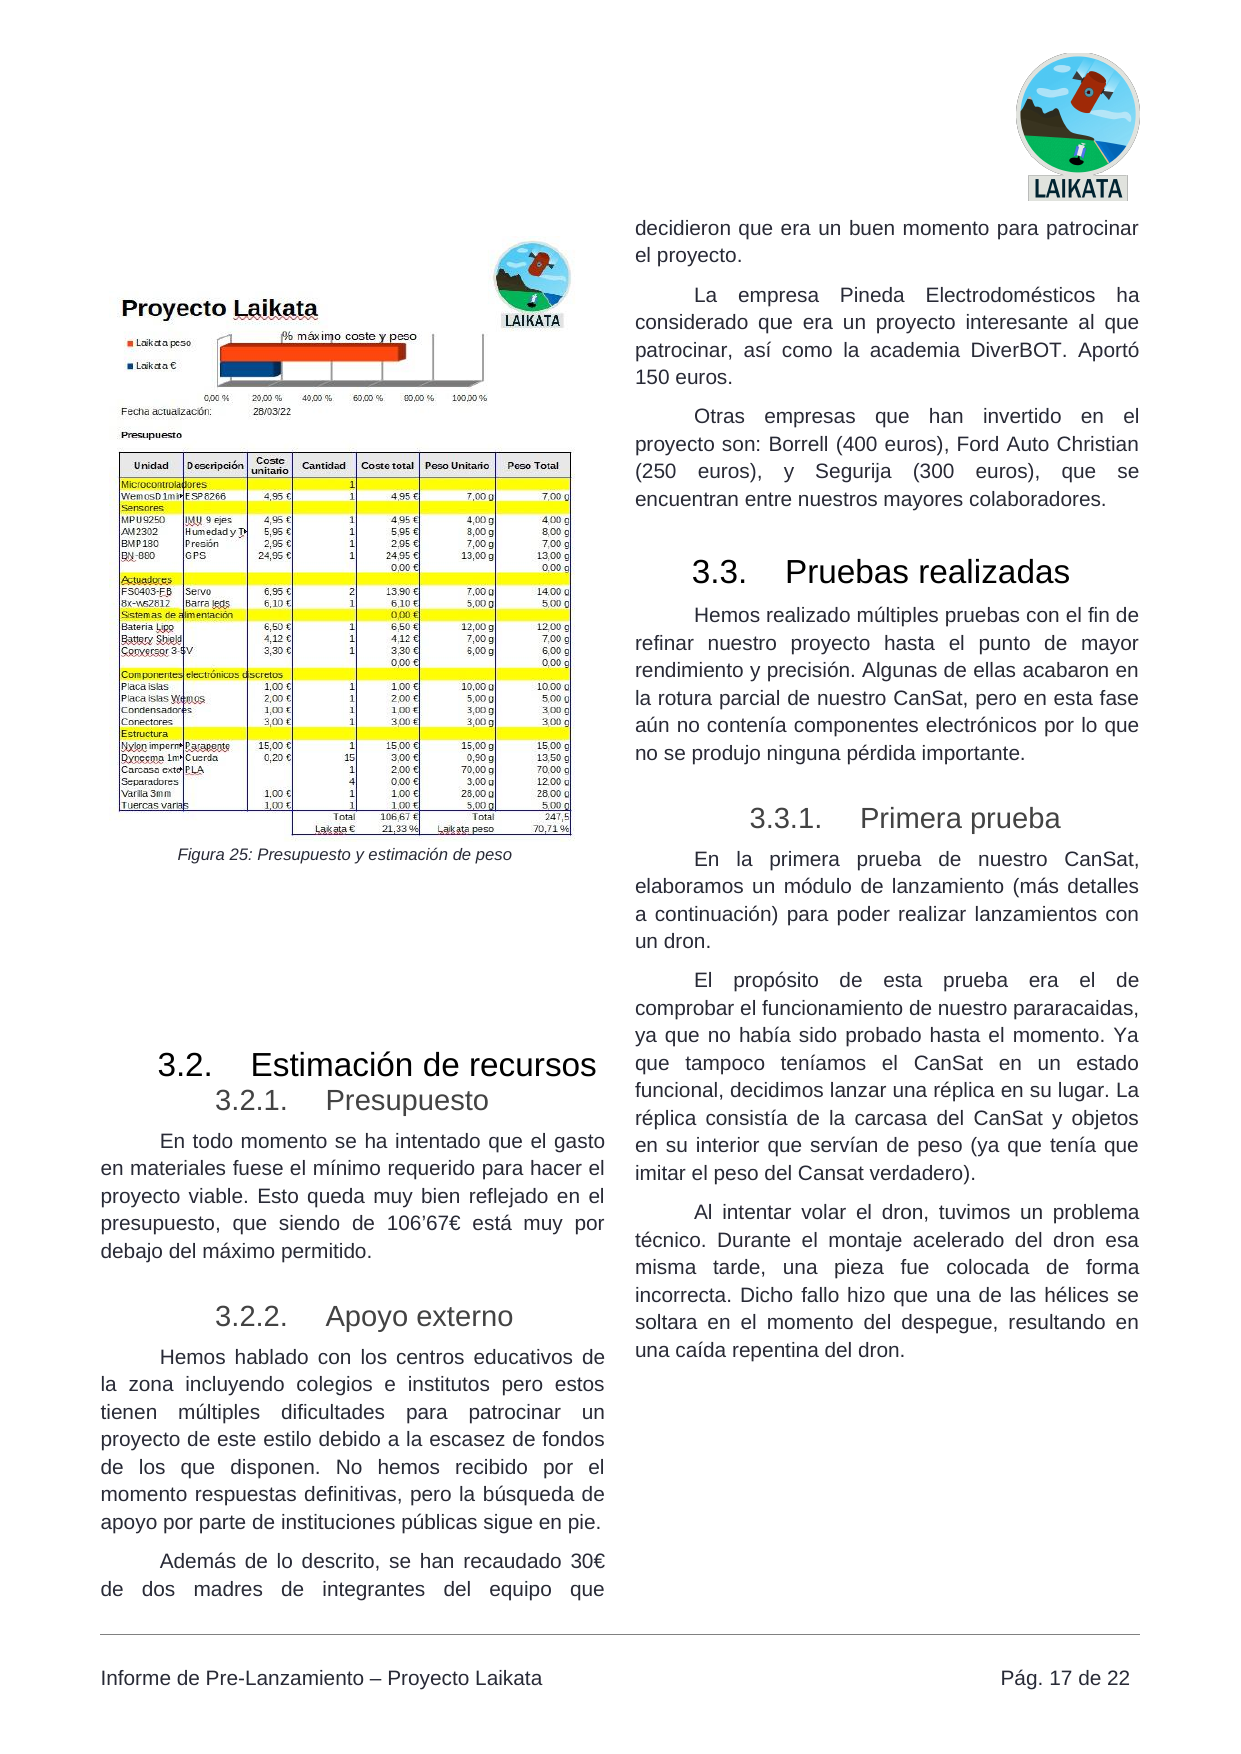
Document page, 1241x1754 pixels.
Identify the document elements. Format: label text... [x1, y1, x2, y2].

text Además de lo descrito, se han recaudado 30€ de dos madres de integrantes del equipo que [100, 1549, 605, 1601]
list Figura 25: Presupuesto y estimación de peso [107, 226, 582, 863]
text La empresa Pineda Electrodomésticos ha considerado que era un proyecto interesante al que patrocinar, así como la academia DiverBOT. Aportó 150 euros. [635, 283, 1140, 389]
text Hemos realizado múltiples pruebas con el fin de refinar nuestro proyecto hasta el punto de mayor rendimiento y precisión. Algunas de ellas acabaron en la rotura parcial de nuestro CanSat, pero en esta fase aún no contenía componentes electrónicos por lo que no se produjo ninguna pérdida importante. [635, 603, 1140, 764]
picture [1016, 53, 1140, 201]
subtitle Estimación de recursos [213, 1045, 605, 1083]
text Al intentar volar el dron, tuvimos un problema técnico. Durante el montaje acelerado del dron esa misma tarde, una pieza fue colocada de forma incorrecta. Dicho fallo hizo que una de las hélices se soltara en el momento del despegue, resultando en una caída repentina del dron. [635, 1200, 1140, 1361]
subtitle Primera prueba [822, 801, 1140, 835]
text Hemos hablado con los centros educativos de la zona incluyendo colegios e institutos pero estos tienen múltiples dificultades para patrocinar un proyecto de este estilo debido a la escasez de fondos de los que disponen. No hemos recibido por el momento respuestas definitivas, pero la búsqueda de apoyo por parte de instituciones públicas sigue en pie. [100, 1345, 605, 1534]
text Otras empresas que han invertido en el proyecto son: Borrell (400 euros), Ford Auto Christian (250 euros), y Segurija (300 euros), que se encuentran entre nuestros mayores colaboradores. [635, 404, 1140, 511]
subtitle Apoyo externo [288, 1299, 605, 1333]
picture [109, 236, 578, 842]
text decidieron que era un buen momento para patrocinar el proyecto. [635, 216, 1140, 267]
text El propósito de esta prueba era el de comprobar el funcionamiento de nuestro pararacaidas, ya que no había sido probado hasta el momento. Ya que tampoco teníamos el CanSat en un estado funcional, decidimos lanzar una réplica en su lugar. La réplica consistía de la carcasa del CanSat y objetos en su interior que servían de peso (ya que tenía que imitar el peso del Cansat verdadero). [635, 968, 1140, 1185]
text En todo momento se ha intentado que el gasto en materiales fuese el mínimo requerido para hacer el proyecto viable. Esto queda muy bien reflejado en el presupuesto, que siendo de 106’67€ está muy por debajo del máximo permitido. [100, 1129, 605, 1263]
subtitle Pruebas realizadas [747, 552, 1140, 590]
subtitle Presupuesto [288, 1083, 605, 1117]
text En la primera prueba de nuestro CanSat, elaboramos un módulo de lanzamiento (más detalles a continuación) para poder realizar lanzamientos con un dron. [635, 846, 1140, 953]
